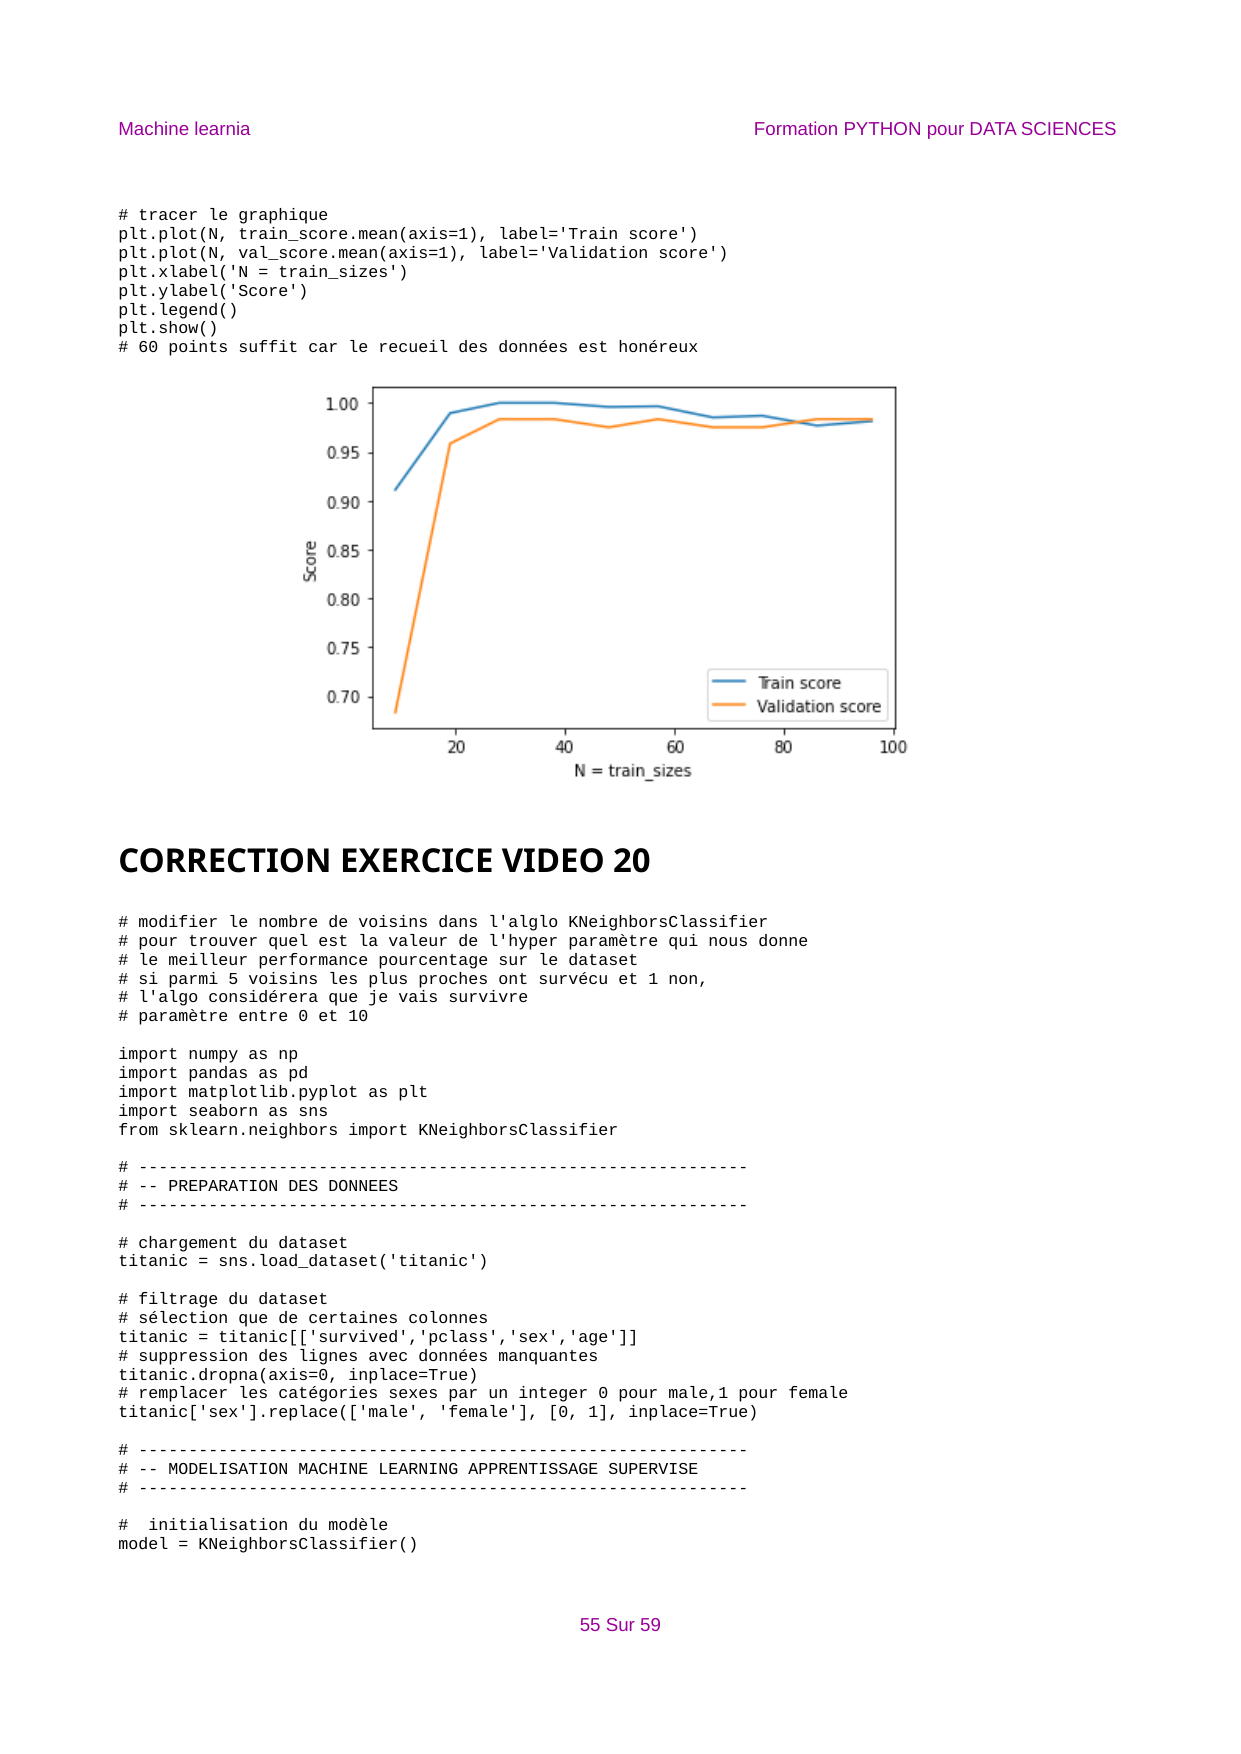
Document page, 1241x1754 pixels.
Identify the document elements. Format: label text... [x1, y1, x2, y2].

text from sklearn.neighbors import KNeighborsClassifier [118, 1121, 1122, 1140]
text # paramètre entre 0 et 10 [118, 1008, 1122, 1027]
picture [277, 376, 963, 794]
text # remplacer les catégories sexes par un integer 0 pour male,1 pour female [118, 1385, 1122, 1404]
text # ------------------------------------------------------------- [118, 1196, 1122, 1215]
text # filtrage du dataset [118, 1291, 1122, 1309]
text # l'algo considérera que je vais survivre [118, 989, 1122, 1008]
text # pour trouver quel est la valeur de l'hyper paramètre qui nous donne [118, 932, 1122, 951]
text import numpy as np [118, 1046, 1122, 1064]
text # suppression des lignes avec données manquantes [118, 1347, 1122, 1366]
text # -- MODELISATION MACHINE LEARNING APPRENTISSAGE SUPERVISE [118, 1460, 1122, 1479]
text # sélection que de certaines colonnes [118, 1309, 1122, 1328]
text import seaborn as sns [118, 1102, 1122, 1121]
text # ------------------------------------------------------------- [118, 1479, 1122, 1498]
text plt.plot(N, train_score.mean(axis=1), label='Train score') [118, 226, 1122, 244]
text import matplotlib.pyplot as plt [118, 1083, 1122, 1102]
text # modifier le nombre de voisins dans l'alglo KNeighborsClassifier [118, 914, 1122, 932]
text # initialisation du modèle [118, 1517, 1122, 1536]
text # chargement du dataset [118, 1234, 1122, 1253]
text # tracer le graphique [118, 207, 1122, 226]
text plt.xlabel('N = train_sizes') [118, 263, 1122, 282]
text # le meilleur performance pourcentage sur le dataset [118, 951, 1122, 970]
text # ------------------------------------------------------------- [118, 1442, 1122, 1460]
text # -- PREPARATION DES DONNEES [118, 1178, 1122, 1196]
subtitle CORRECTION EXERCICE VIDEO 20 [118, 838, 1122, 882]
text # si parmi 5 voisins les plus proches ont survécu et 1 non, [118, 970, 1122, 989]
text plt.plot(N, val_score.mean(axis=1), label='Validation score') [118, 244, 1122, 263]
text titanic = titanic[['survived','pclass','sex','age']] [118, 1328, 1122, 1347]
text plt.show() [118, 320, 1122, 339]
text titanic['sex'].replace(['male', 'female'], [0, 1], inplace=True) [118, 1404, 1122, 1423]
text plt.legend() [118, 301, 1122, 320]
text titanic = sns.load_dataset('titanic') [118, 1253, 1122, 1272]
text # ------------------------------------------------------------- [118, 1159, 1122, 1178]
text titanic.dropna(axis=0, inplace=True) [118, 1366, 1122, 1385]
text plt.ylabel('Score') [118, 282, 1122, 301]
text model = KNeighborsClassifier() [118, 1536, 1122, 1555]
text # 60 points suffit car le recueil des données est honéreux [118, 339, 1122, 358]
text import pandas as pd [118, 1064, 1122, 1083]
